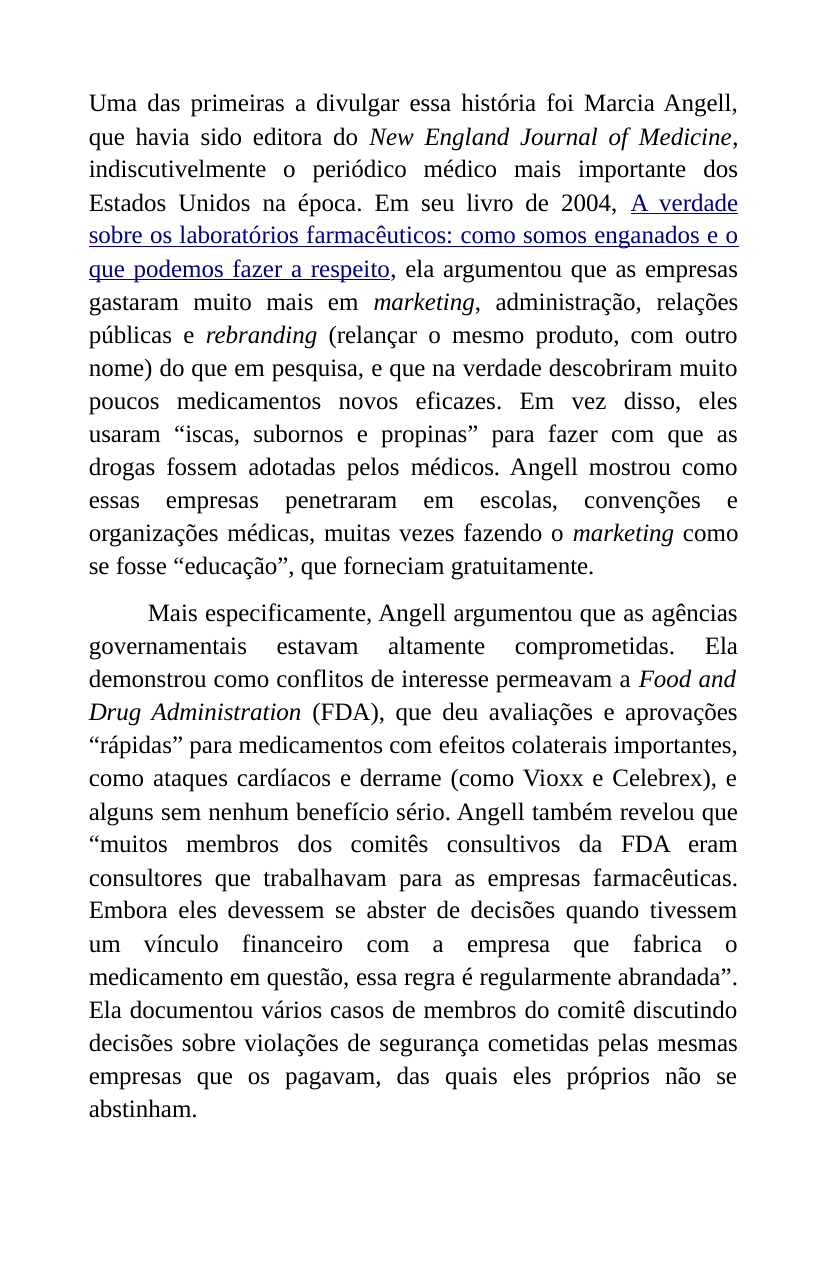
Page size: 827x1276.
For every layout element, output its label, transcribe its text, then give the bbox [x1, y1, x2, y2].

text que podemos fazer a respeito, ela argumentou que as empresas gastaram muito mais em marketing, administração, relações públicas e rebranding (relançar o mesmo produto, com outro nome) do que em pesquisa, e que na verdade descobriram muito poucos medicamentos novos eficazes. Em vez disso, eles usaram “iscas, subornos e propinas” para fazer com que as drogas fossem adotadas pelos médicos. Angell mostrou como essas empresas penetraram em escolas, convenções e organizações médicas, muitas vezes fazendo o marketing como se fosse “educação”, que forneciam gratuitamente. [88, 247, 738, 579]
text Mais especificamente, Angell argumentou que as agências governamentais estavam altamente comprometidas. Ela demonstrou como conflitos de interesse permeavam a Food and Drug Administration (FDA), que deu avaliações e aprovações “rápidas” para medicamentos com efeitos colaterais importantes, como ataques cardíacos e derrame (como Vioxx e Celebrex), e alguns sem nenhum benefício sério. Angell também revelou que “muitos membros dos comitês consultivos da FDA eram consultores que trabalhavam para as empresas farmacêuticas. Embora eles devessem se abster de decisões quando tivessem um vínculo financeiro com a empresa que fabrica o medicamento em questão, essa regra é regularmente abrandada”. Ela documentou vários casos de membros do comitê discutindo decisões sobre violações de segurança cometidas pelas mesmas empresas que os pagavam, das quais eles próprios não se abstinham. [88, 598, 738, 1122]
text Uma das primeiras a divulgar essa história foi Marcia Angell, que havia sido editora do New England Journal of Medicine, indiscutivelmente o periódico médico mais importante dos Estados Unidos na época. Em seu livro de 2004, A verdade sobre os laboratórios farmacêuticos: como somos enganados e o [88, 88, 738, 246]
